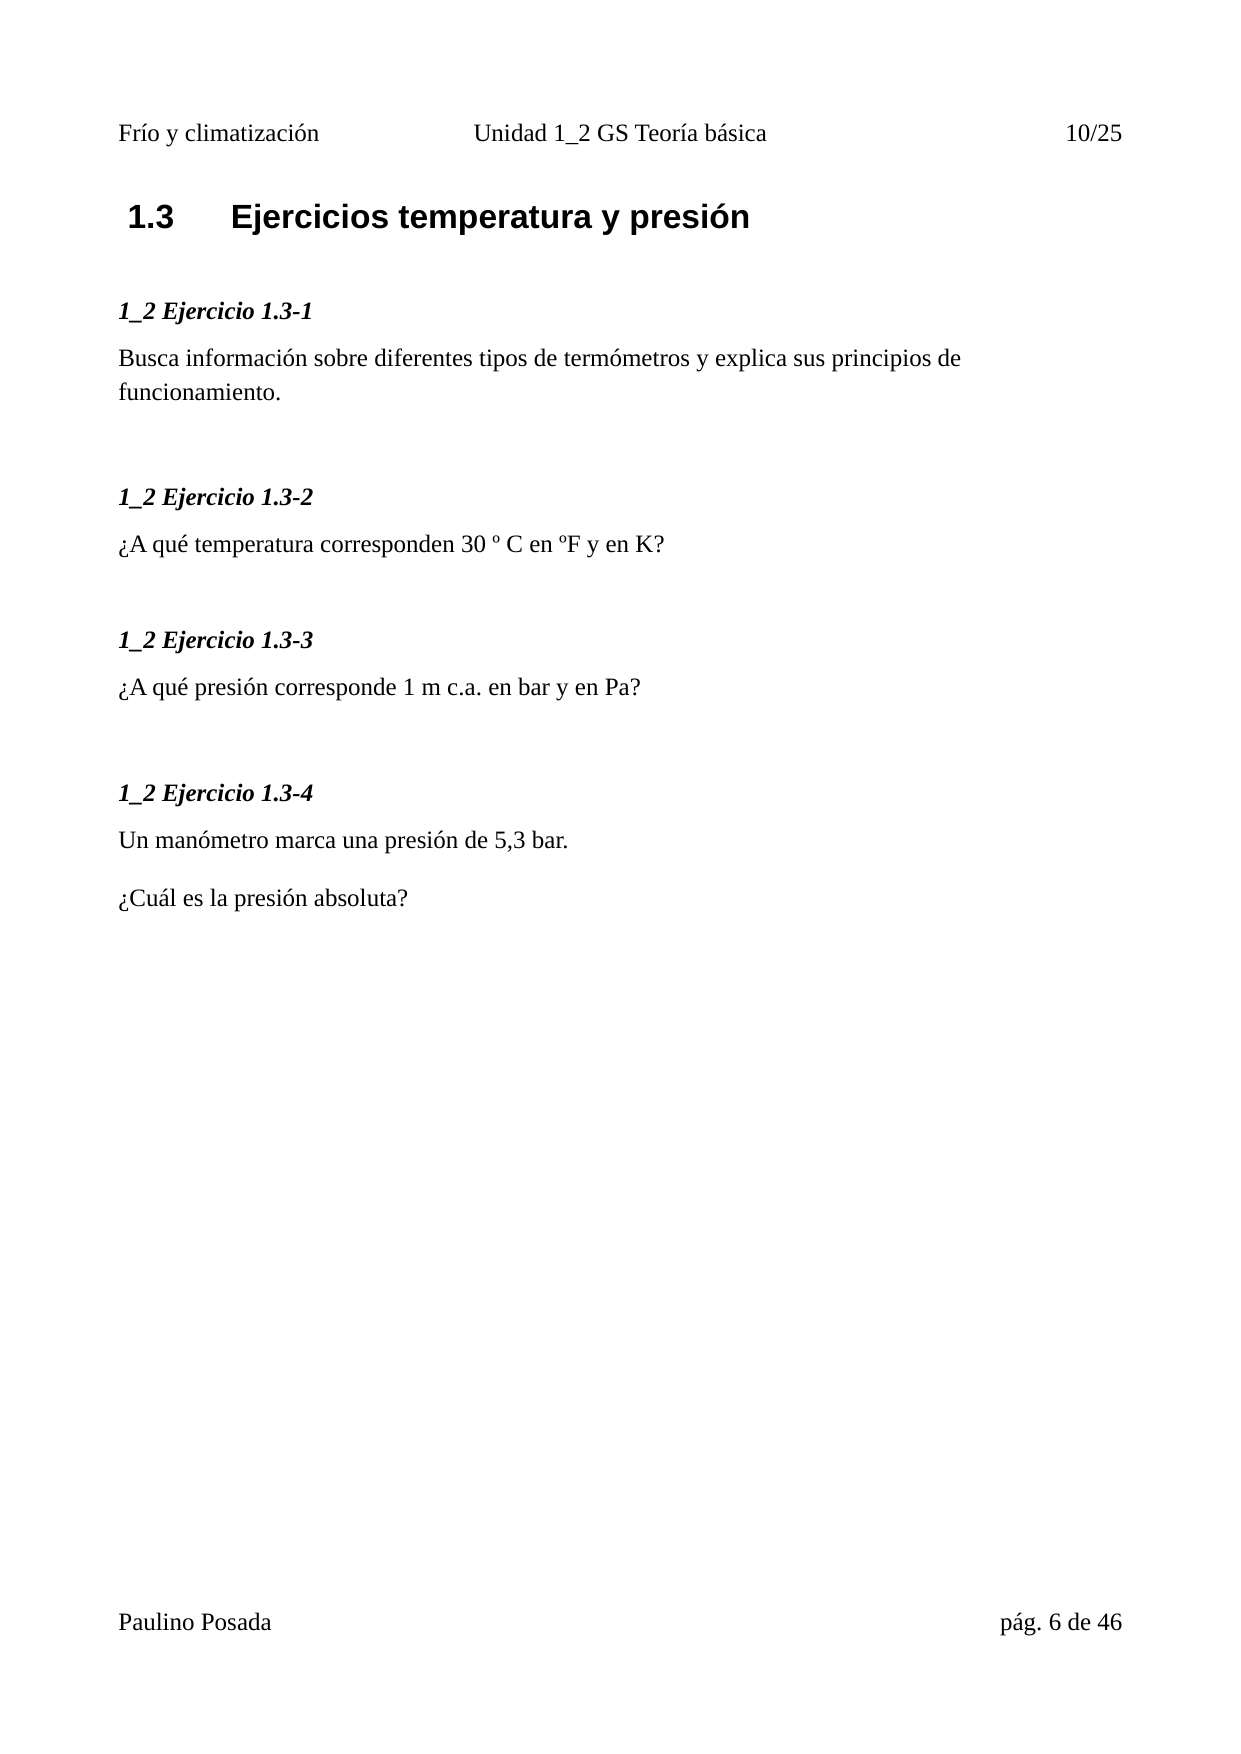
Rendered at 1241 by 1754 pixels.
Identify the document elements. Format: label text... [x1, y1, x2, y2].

text 1_2 Ejercicio 1.3-2 [118, 482, 1122, 511]
text 1_2 Ejercicio 1.3-4 [118, 778, 1122, 806]
text 1_2 Ejercicio 1.3-3 [118, 625, 1122, 653]
text 1_2 Ejercicio 1.3-1 [118, 296, 1122, 325]
text ¿A qué presión corresponde 1 m c.a. en bar y en Pa? [118, 672, 1122, 701]
text ¿A qué temperatura corresponden 30 º C en ºF y en K? [118, 529, 1122, 558]
text Busca información sobre diferentes tipos de termómetros y explica sus principios de funcionamiento. [118, 343, 1122, 405]
text Un manómetro marca una presión de 5,3 bar. [118, 825, 1122, 854]
subtitle Ejercicios temperatura y presión [118, 197, 1122, 236]
text ¿Cuál es la presión absoluta? [118, 883, 1122, 912]
